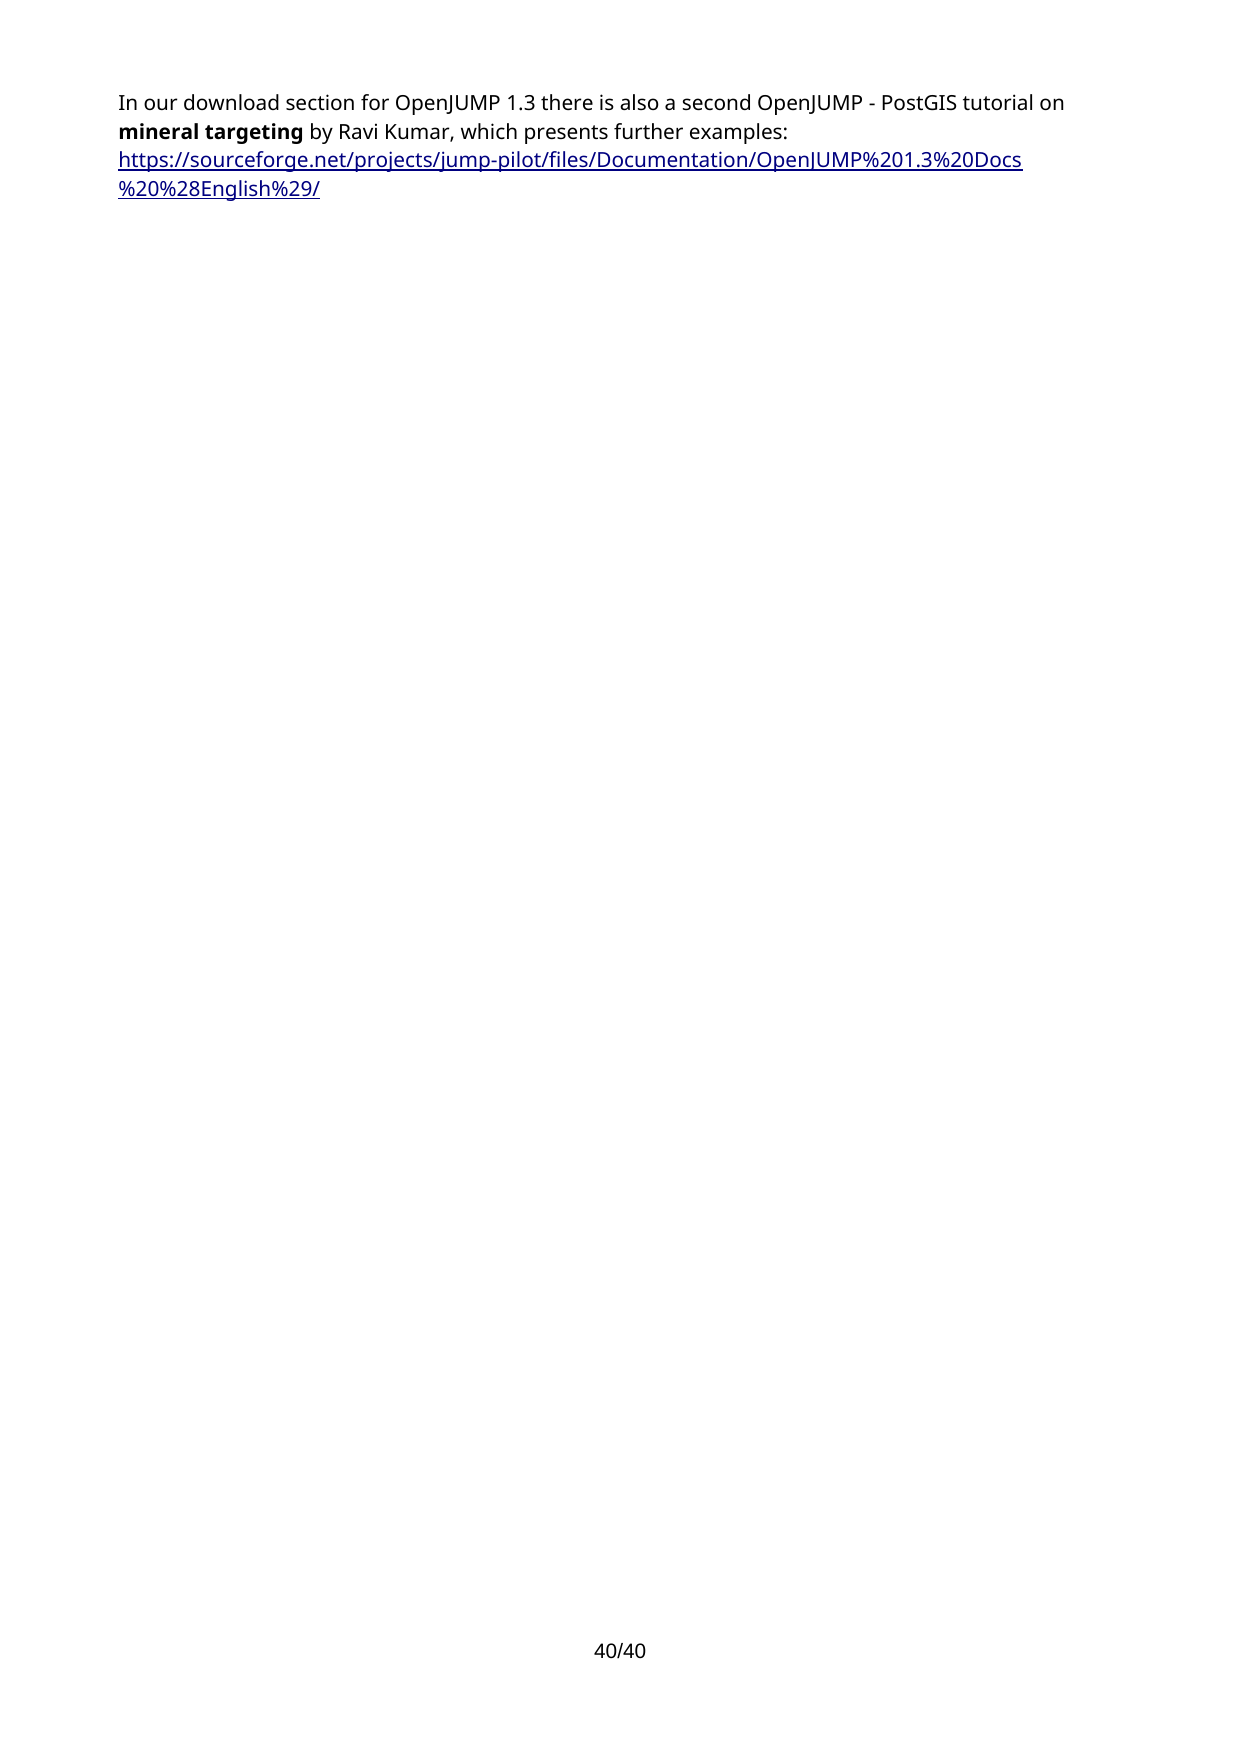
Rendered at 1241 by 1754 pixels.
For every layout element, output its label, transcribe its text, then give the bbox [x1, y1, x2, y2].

text In our download section for OpenJUMP 1.3 there is also a second OpenJUMP - PostGIS tutorial on mineral targeting by Ravi Kumar, which presents further examples: https://sourceforge.net/projects/jump-pilot/files/Documentation/OpenJUMP%201.3%20Docs%20%28English%29/ [118, 88, 1122, 202]
